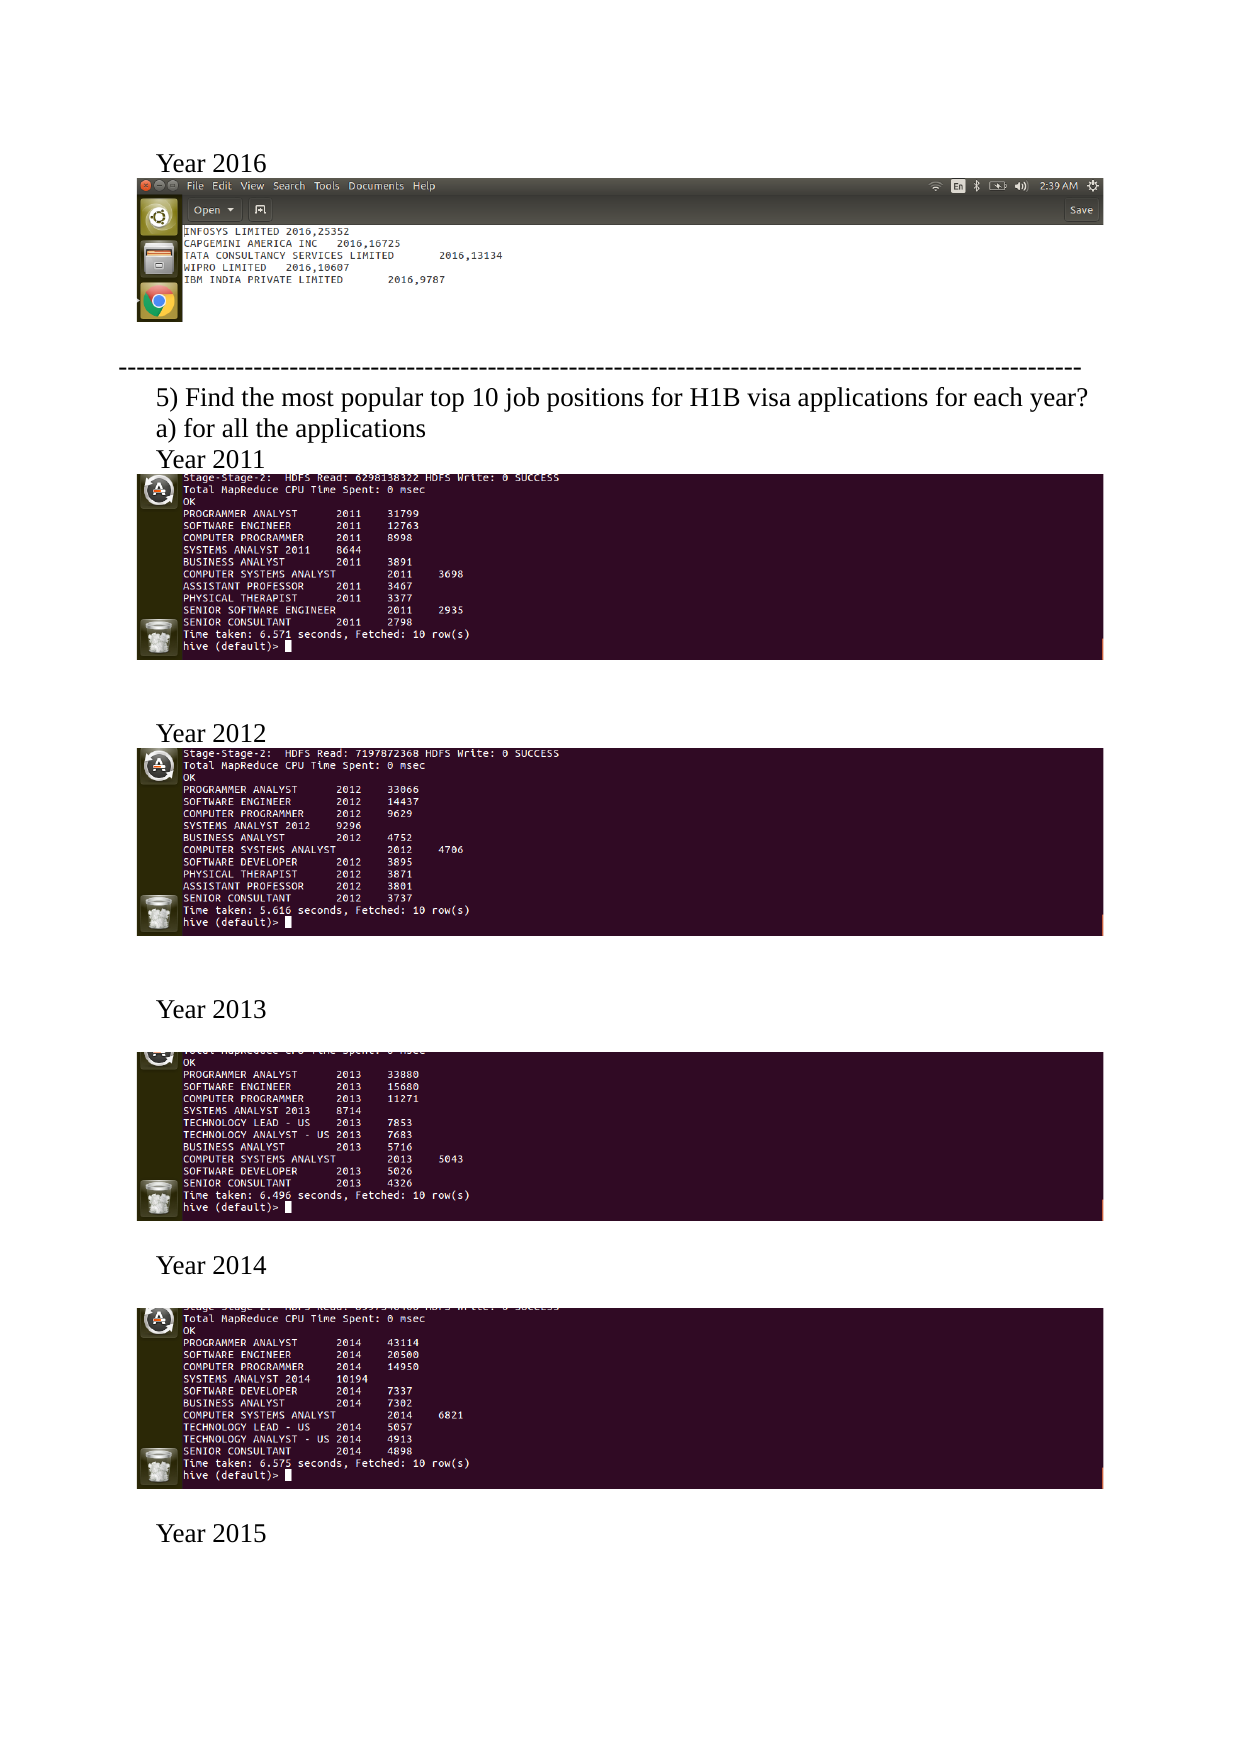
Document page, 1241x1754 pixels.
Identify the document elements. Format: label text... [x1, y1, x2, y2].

text a) for all the applications [156, 412, 1122, 443]
text Year 2012 [156, 717, 1122, 748]
text 5) Find the most popular top 10 job positions for H1B visa applications for each year? [156, 381, 1122, 412]
picture [136, 748, 1104, 936]
text ----------------------------------------------------------------------------------------------------------- [118, 350, 1122, 381]
text Year 2016 [156, 147, 1122, 178]
text Year 2014 [156, 1249, 1122, 1280]
text Year 2013 [156, 993, 1122, 1024]
text Year 2015 [156, 1517, 1122, 1549]
text Year 2011 [156, 443, 1122, 474]
picture [136, 474, 1104, 660]
